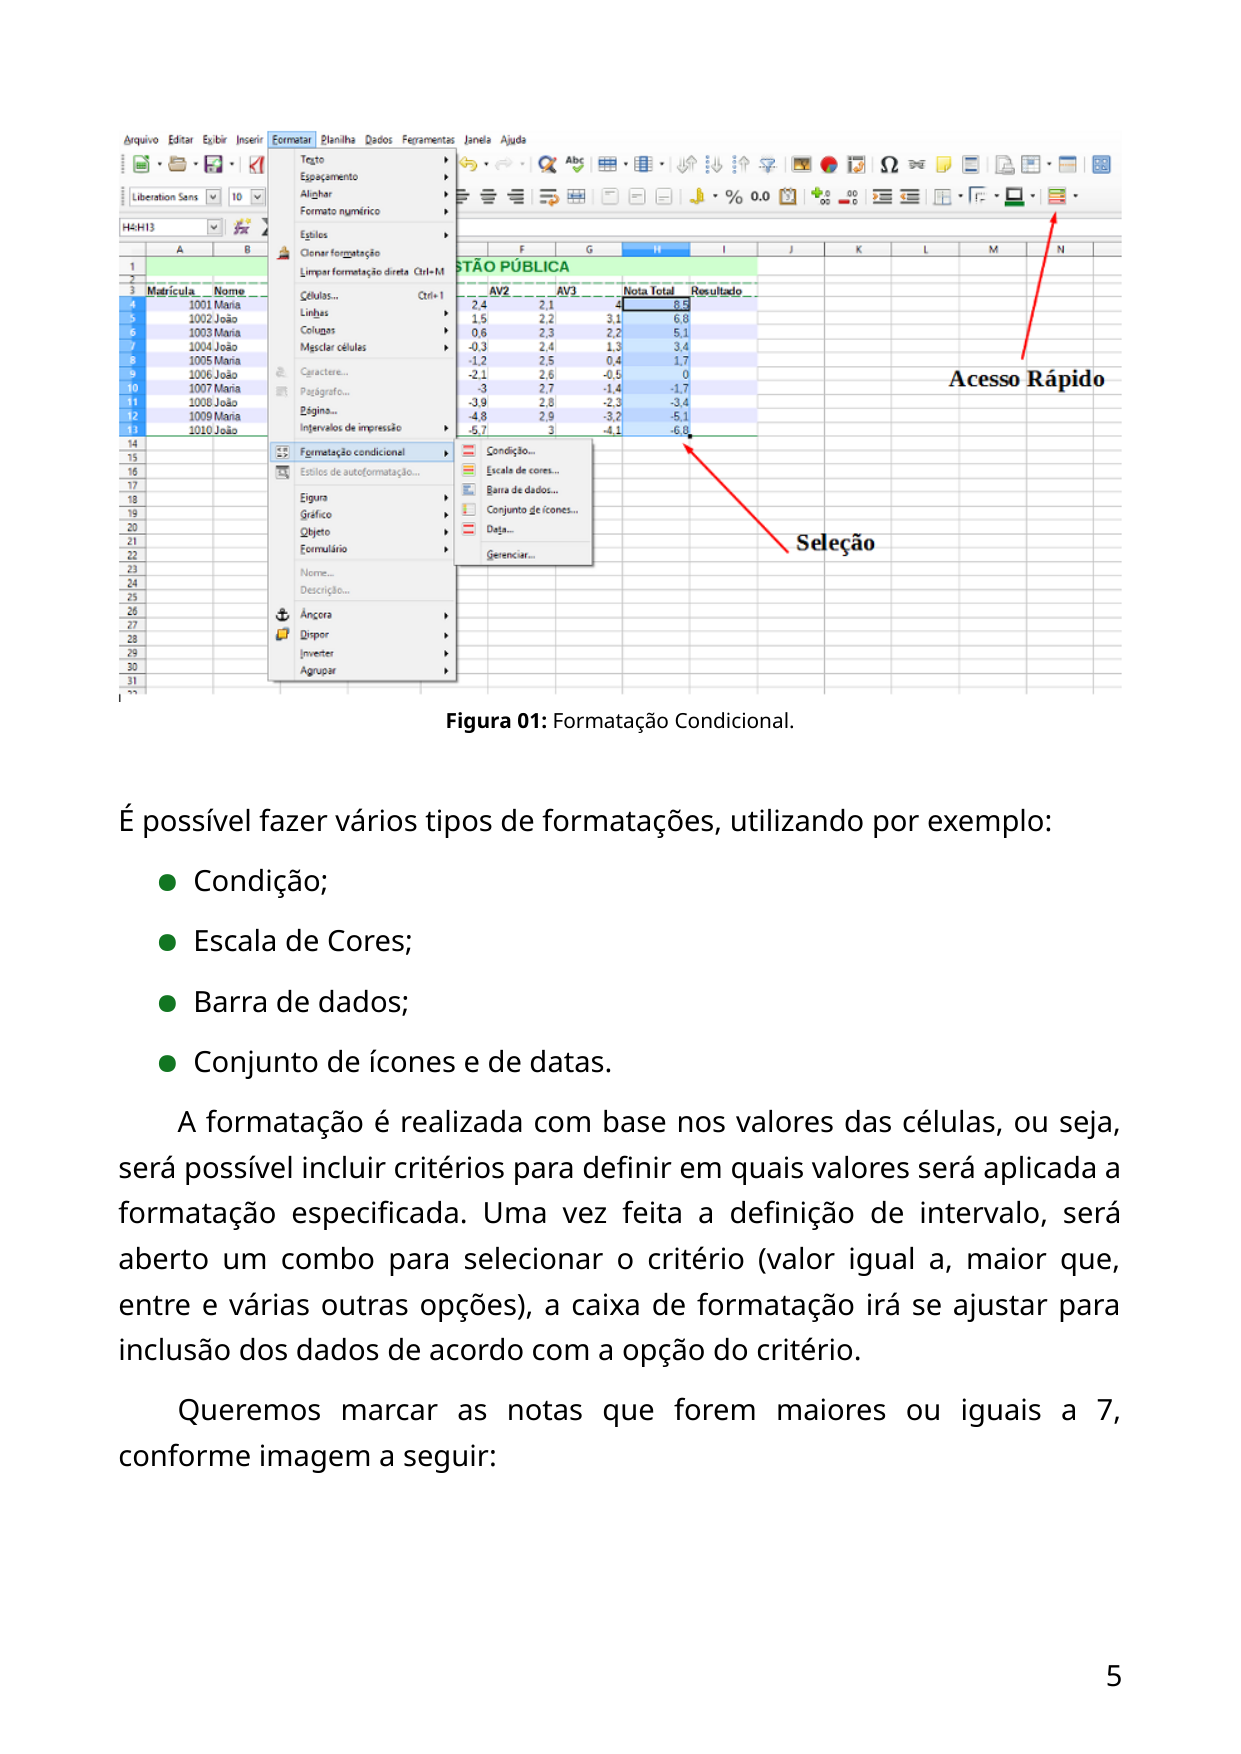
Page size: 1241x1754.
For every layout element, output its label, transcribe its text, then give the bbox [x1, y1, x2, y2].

picture [118, 130, 1123, 702]
list Condição; [156, 861, 1122, 900]
list Barra de dados; [156, 981, 1122, 1021]
text Figura 01: Formatação Condicional. [118, 702, 1122, 734]
list Escala de Cores; [156, 921, 1122, 960]
list Conjunto de ícones e de datas. [156, 1041, 1122, 1081]
text A formatação é realizada com base nos valores das células, ou seja, será possível incluir critérios para definir em quais valores será aplicada a formatação especificada. Uma vez feita a definição de intervalo, será aberto um combo para selecionar o critério (valor igual a, maior que, entre e várias outras opções), a caixa de formatação irá se ajustar para inclusão dos dados de acordo com a opção do critério. [118, 1101, 1122, 1369]
text Queremos marcar as notas que forem maiores ou iguais a 7, conforme imagem a seguir: [118, 1390, 1122, 1475]
text É possível fazer vários tipos de formatações, utilizando por exemplo: [118, 800, 1122, 840]
